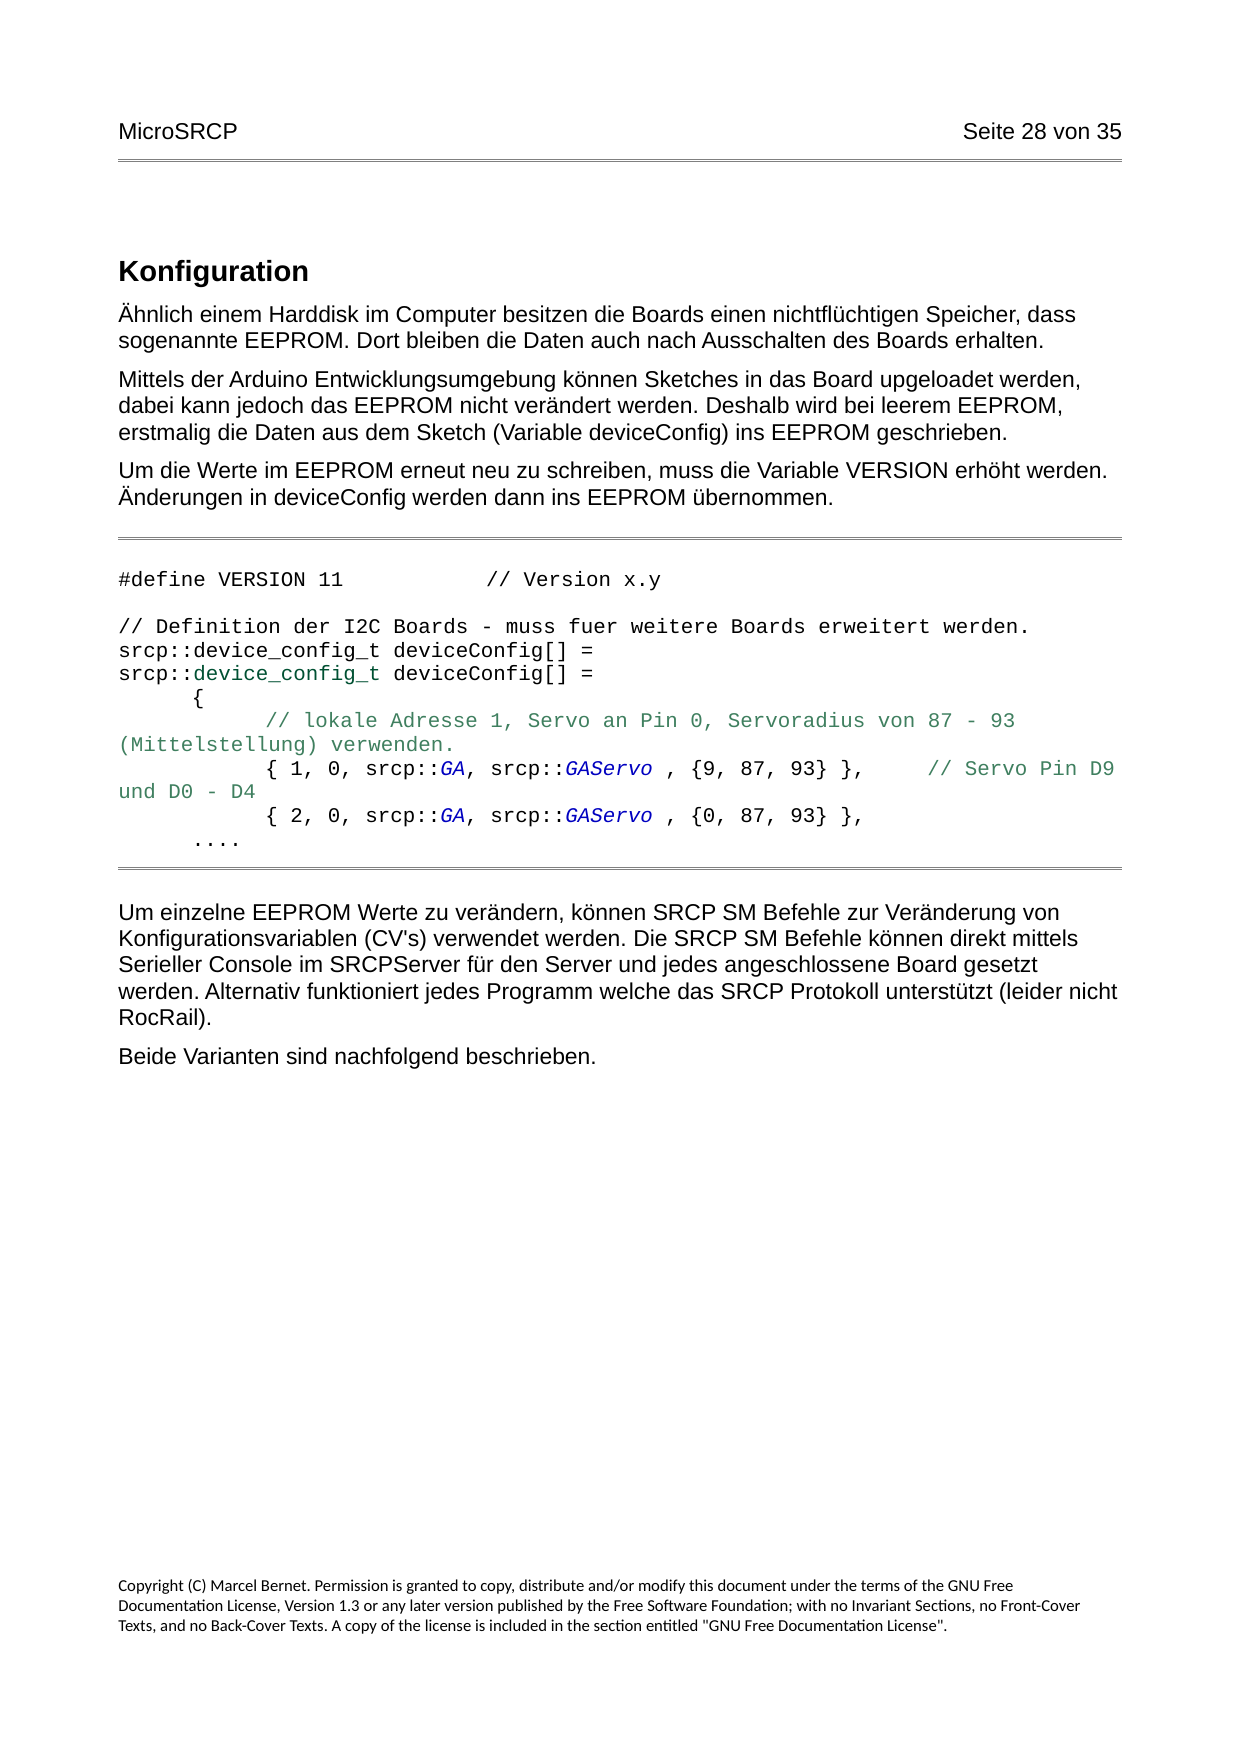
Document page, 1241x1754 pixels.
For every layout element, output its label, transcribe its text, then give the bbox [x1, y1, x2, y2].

text { 2, 0, srcp::GA, srcp::GAServo , {0, 87, 93} }, [118, 805, 1122, 829]
text // lokale Adresse 1, Servo an Pin 0, Servoradius von 87 - 93 (Mittelstellung) verwenden. [118, 711, 1122, 758]
subtitle Konfiguration [118, 254, 1122, 288]
text #define VERSION 11 // Version x.y [118, 569, 1122, 592]
text // Definition der I2C Boards - muss fuer weitere Boards erweitert werden. [118, 616, 1122, 639]
text Um die Werte im EEPROM erneut neu zu schreiben, muss die Variable VERSION erhöht werden. Änderungen in deviceConfig werden dann ins EEPROM übernommen. [118, 457, 1122, 510]
text { [118, 687, 1122, 711]
text srcp::device_config_t deviceConfig[] = [118, 663, 1122, 687]
text Beide Varianten sind nachfolgend beschrieben. [118, 1043, 1122, 1069]
text .... [118, 829, 1122, 852]
text Mittels der Arduino Entwicklungsumgebung können Sketches in das Board upgeloadet werden, dabei kann jedoch das EEPROM nicht verändert werden. Deshalb wird bei leerem EEPROM, erstmalig die Daten aus dem Sketch (Variable deviceConfig) ins EEPROM geschrieben. [118, 366, 1122, 445]
text Um einzelne EEPROM Werte zu verändern, können SRCP SM Befehle zur Veränderung von Konfigurationsvariablen (CV's) verwendet werden. Die SRCP SM Befehle können direkt mittels Serieller Console im SRCPServer für den Server und jedes angeschlossene Board gesetzt werden. Alternativ funktioniert jedes Programm welche das SRCP Protokoll unterstützt (leider nicht RocRail). [118, 898, 1122, 1030]
text srcp::device_config_t deviceConfig[] = [118, 639, 1122, 663]
text Ähnlich einem Harddisk im Computer besitzen die Boards einen nichtflüchtigen Speicher, dass sogenannte EEPROM. Dort bleiben die Daten auch nach Ausschalten des Boards erhalten. [118, 301, 1122, 353]
text { 1, 0, srcp::GA, srcp::GAServo , {9, 87, 93} }, // Servo Pin D9 und D0 - D4 [118, 758, 1122, 805]
